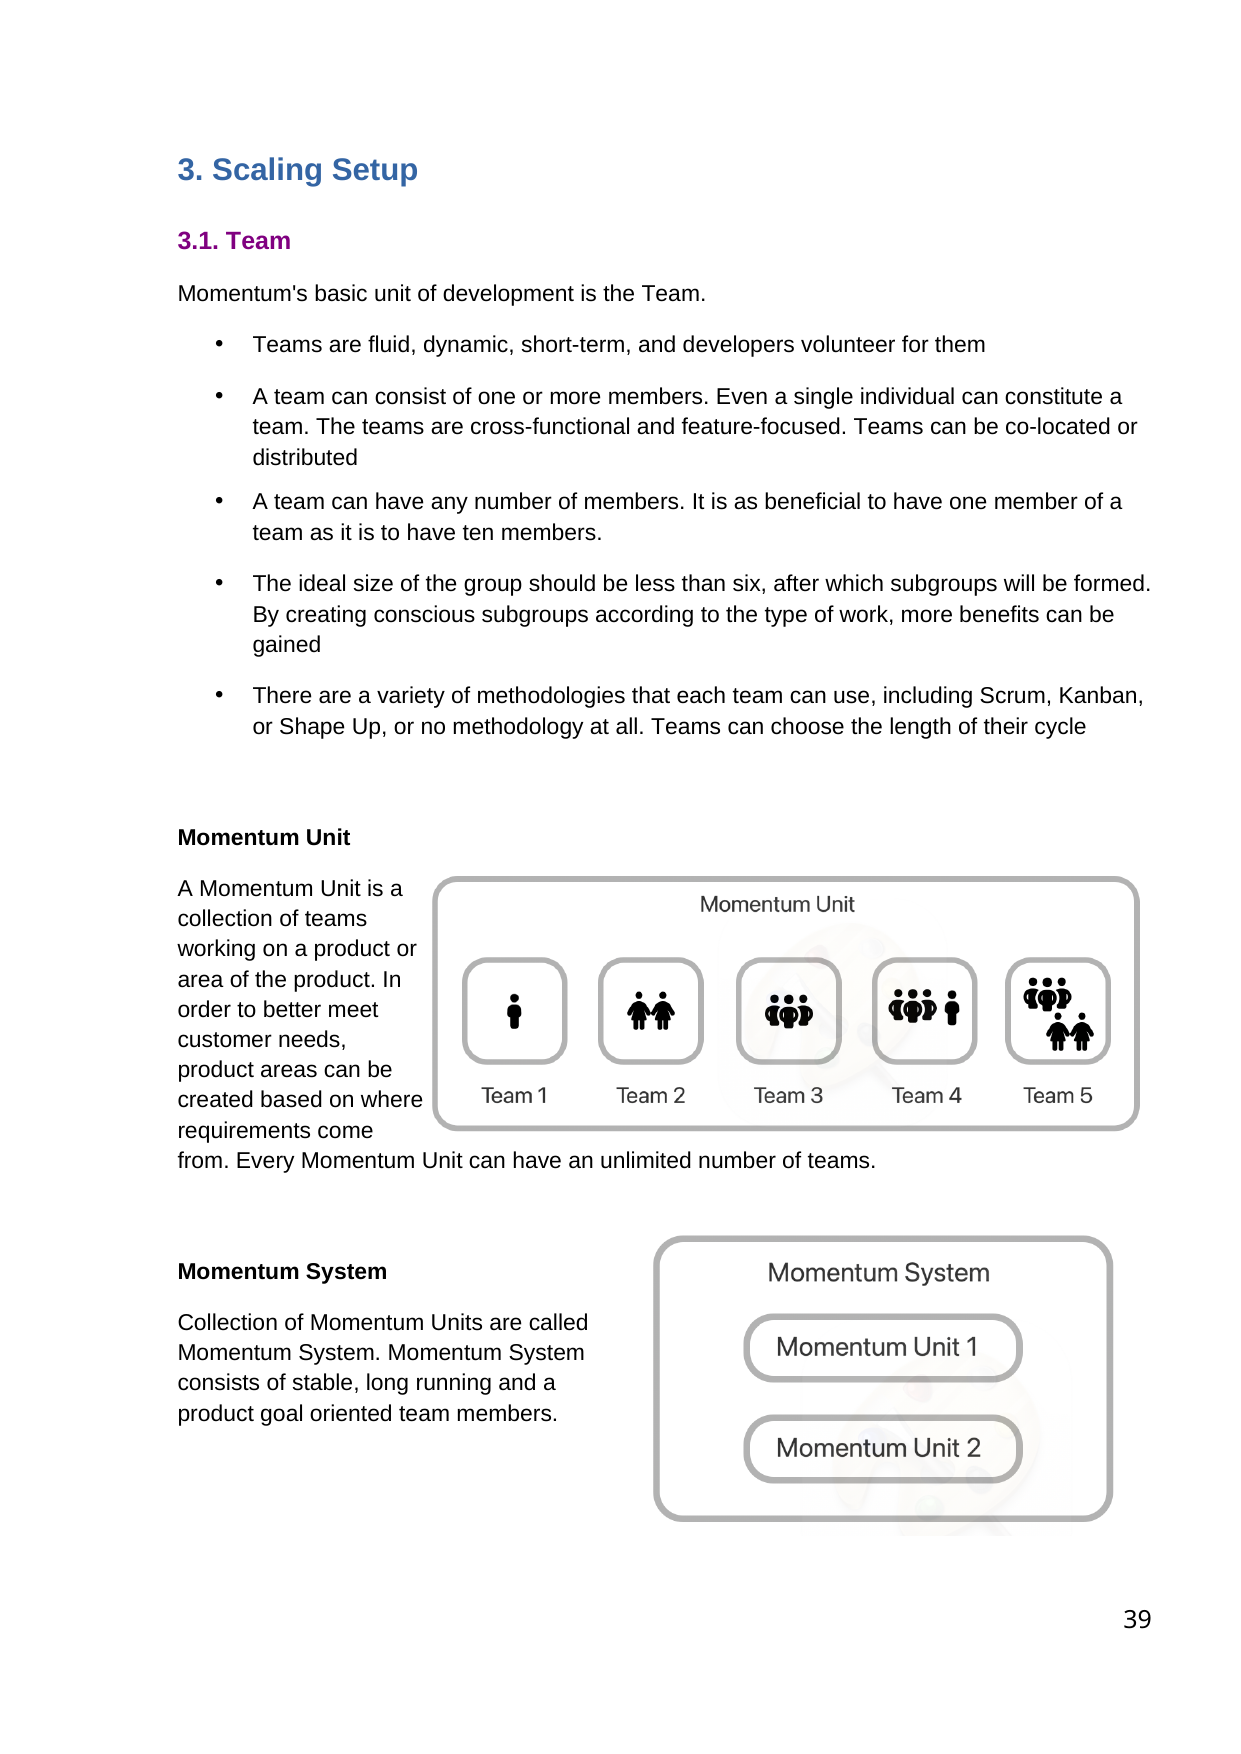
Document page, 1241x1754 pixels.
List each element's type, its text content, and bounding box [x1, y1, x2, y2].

list There are a variety of methodologies that each team can use, including Scrum, Kanban, or Shape Up, or no methodology at all. Teams can choose the length of their cycle [215, 682, 1152, 739]
list The ideal size of the group should be less than six, after which subgroups will be formed. By creating conscious subgroups according to the type of work, more benefits can be gained [215, 570, 1152, 657]
list A team can have any number of members. It is as beneficial to have one member of a team as it is to have ten members. [215, 488, 1152, 545]
text A Momentum Unit is a collection of teams working on a product or area of the product. In order to better meet customer needs, product areas can be created based on where requirements come from. Every Momentum Unit can have an unlimited number of teams. [177, 875, 1152, 1173]
text Momentum System [177, 1258, 633, 1284]
subtitle 3. Scaling Setup [177, 151, 1152, 187]
subtitle 3.1. Team [177, 226, 1152, 255]
text Momentum Unit [177, 824, 1152, 850]
text Momentum's basic unit of development is the Team. [177, 280, 1152, 306]
picture [633, 1219, 1130, 1536]
list A team can consist of one or more members. Even a single individual can constitute a team. The teams are cross-functional and feature-focused. Teams can be co-located or distributed [215, 383, 1152, 470]
picture [423, 869, 1148, 1134]
text [1130, 1258, 1152, 1284]
text Collection of Momentum Units are called Momentum System. Momentum System consists of stable, long running and a product goal oriented team members. [177, 1309, 633, 1426]
list Teams are fluid, dynamic, short-term, and developers volunteer for them [215, 331, 1152, 358]
